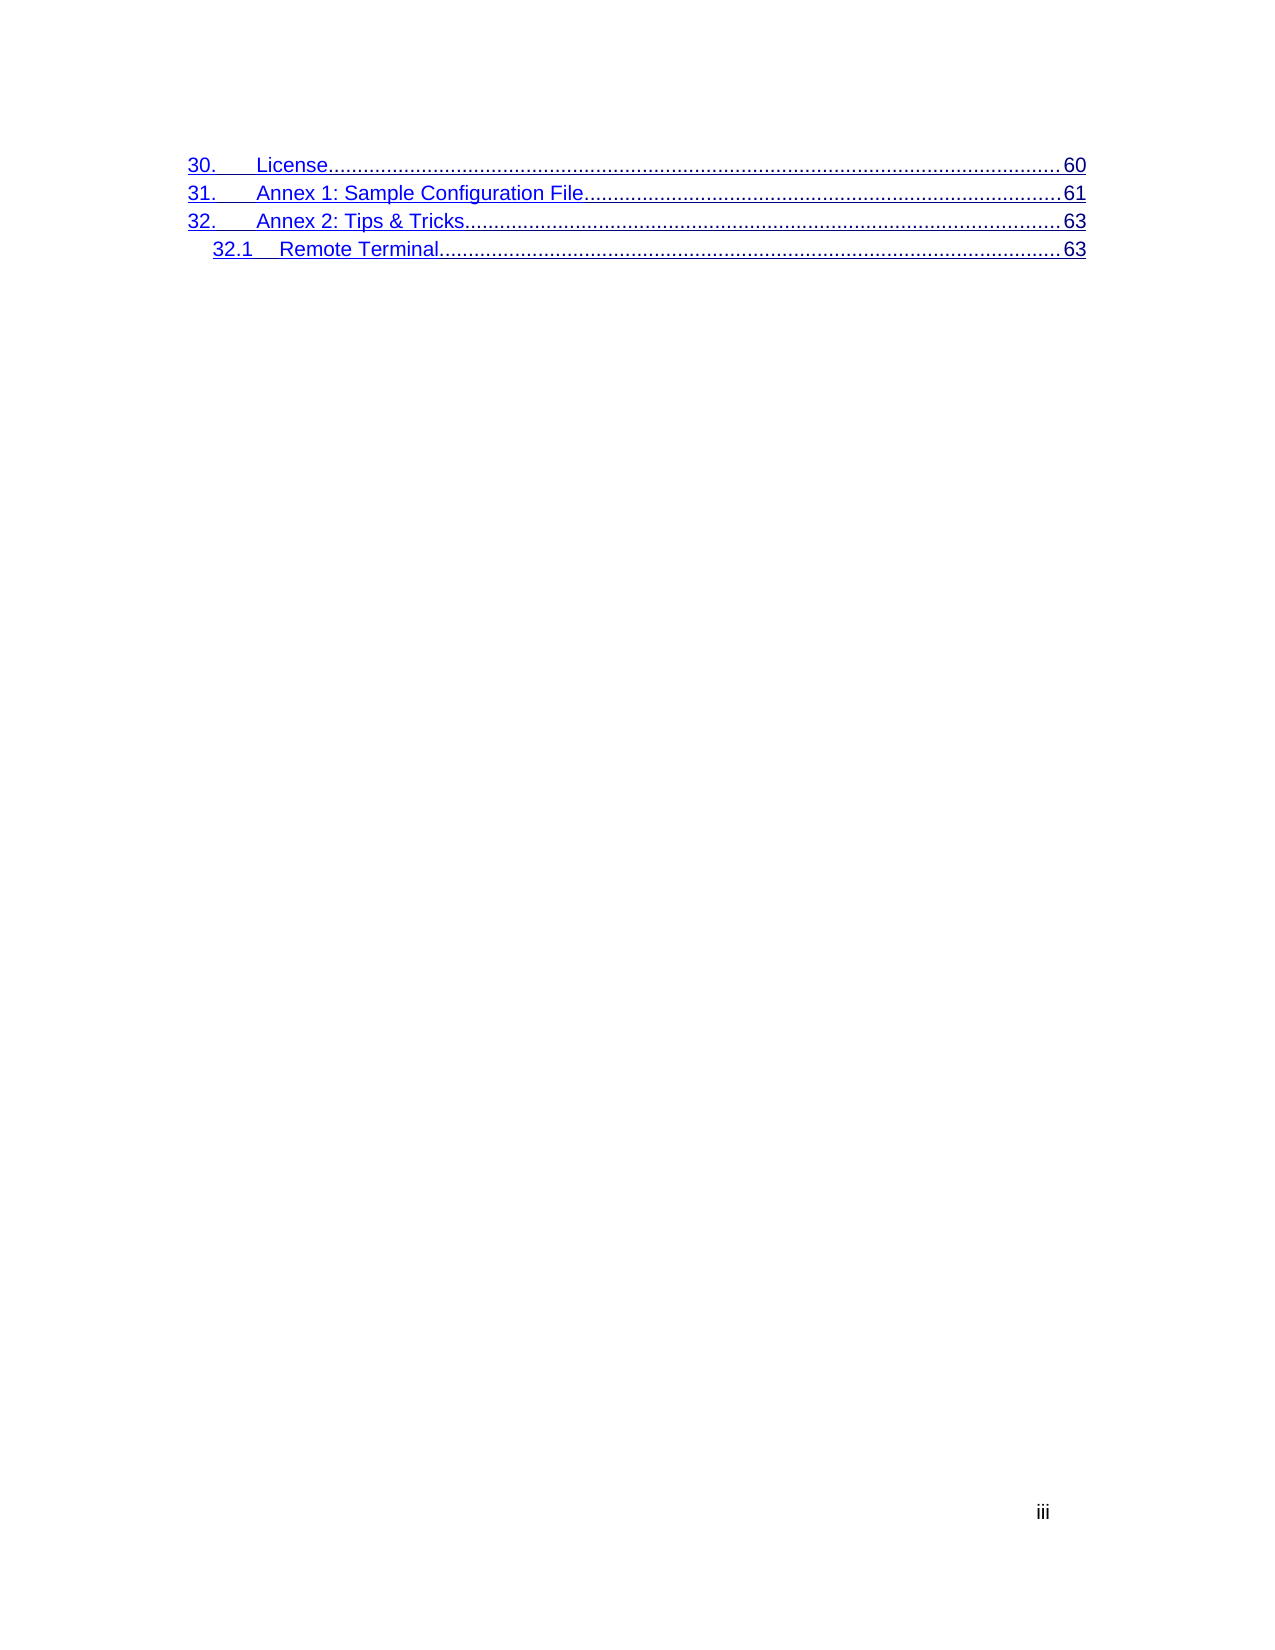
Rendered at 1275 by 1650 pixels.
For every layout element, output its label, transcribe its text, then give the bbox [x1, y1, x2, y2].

text 32. Annex 2: Tips & Tricks 63 [187, 206, 1087, 234]
text 30. License 60 [187, 150, 1087, 178]
text 32.1 Remote Terminal 63 [212, 234, 1087, 262]
text 31. Annex 1: Sample Configuration File 61 [187, 178, 1087, 206]
